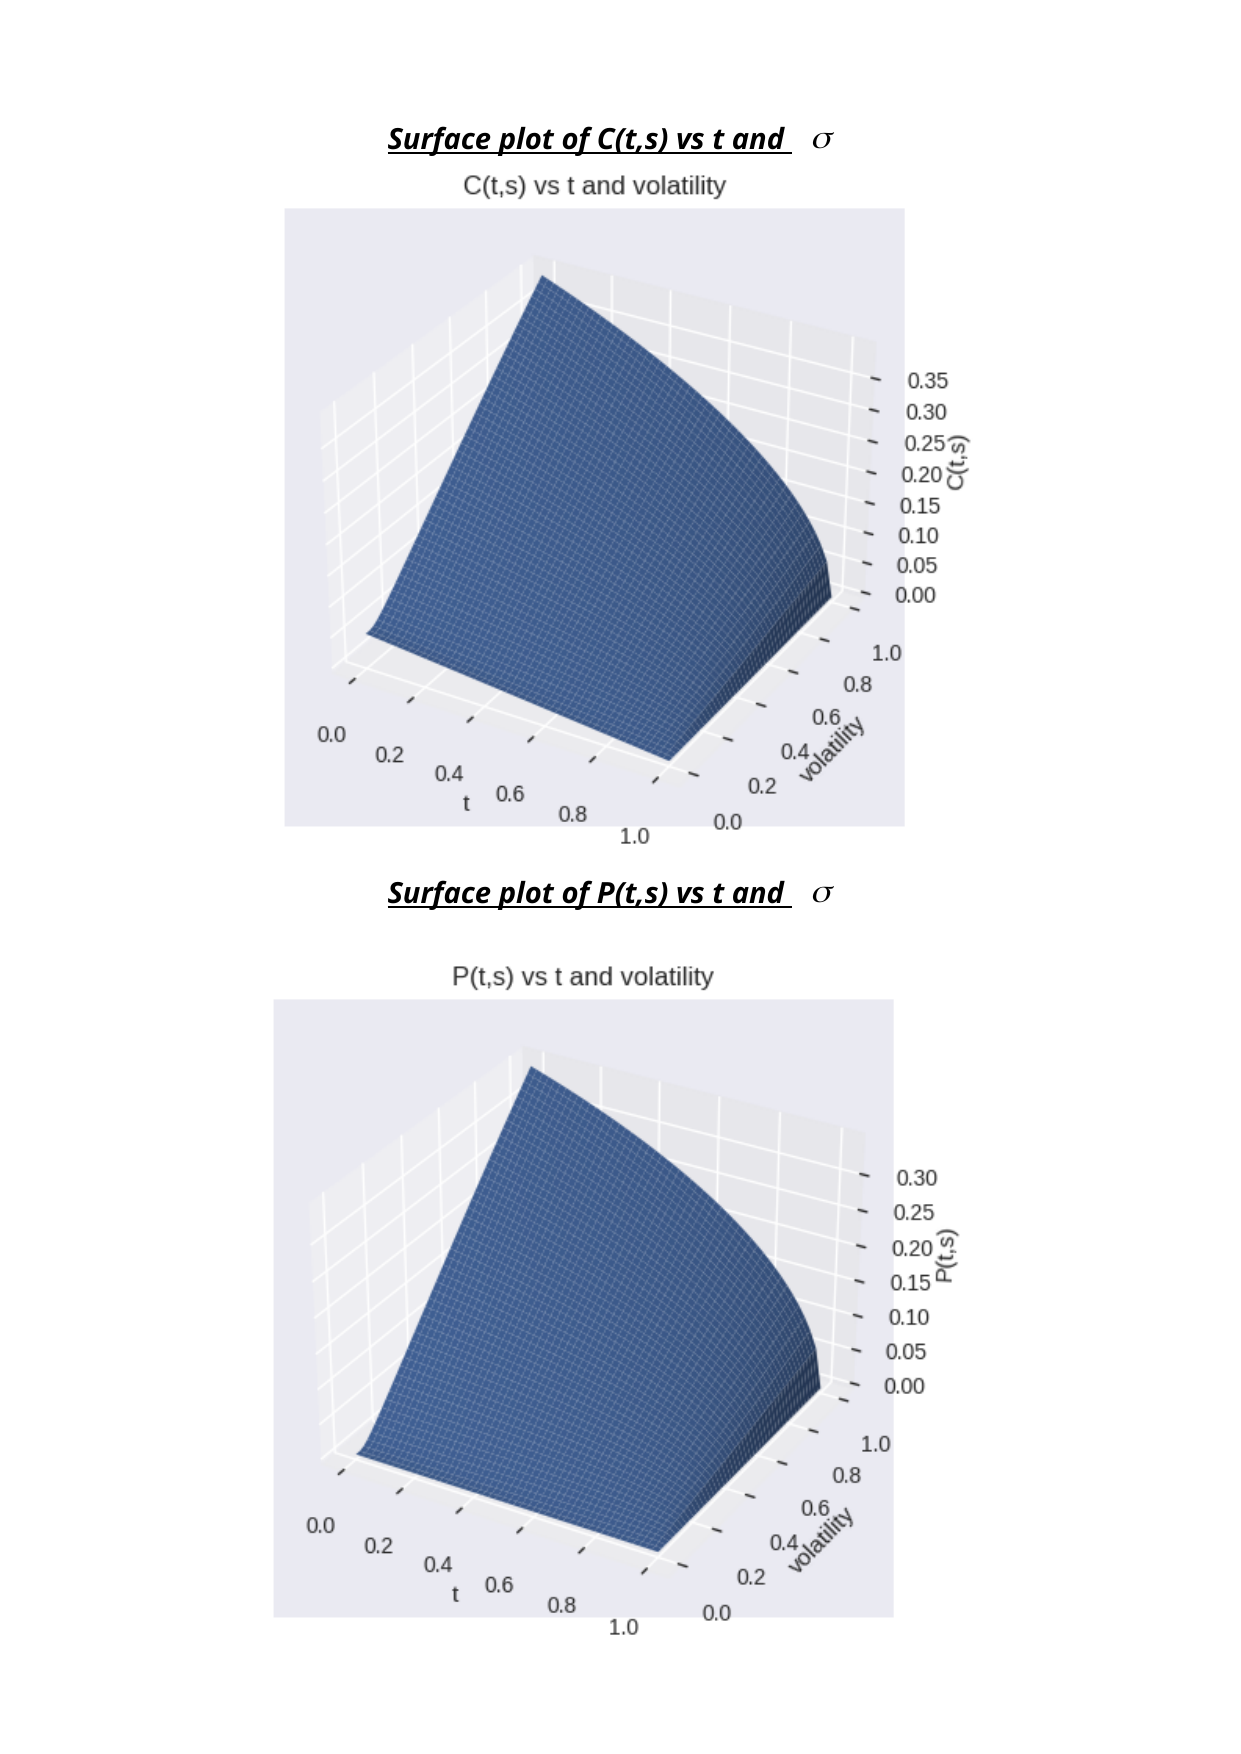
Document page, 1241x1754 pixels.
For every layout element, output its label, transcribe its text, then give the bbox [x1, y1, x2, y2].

text Surface plot of C(t,s) vs t and [118, 118, 1122, 158]
picture [252, 949, 966, 1649]
text Surface plot of P(t,s) vs t and [118, 872, 1122, 912]
picture [263, 157, 977, 858]
